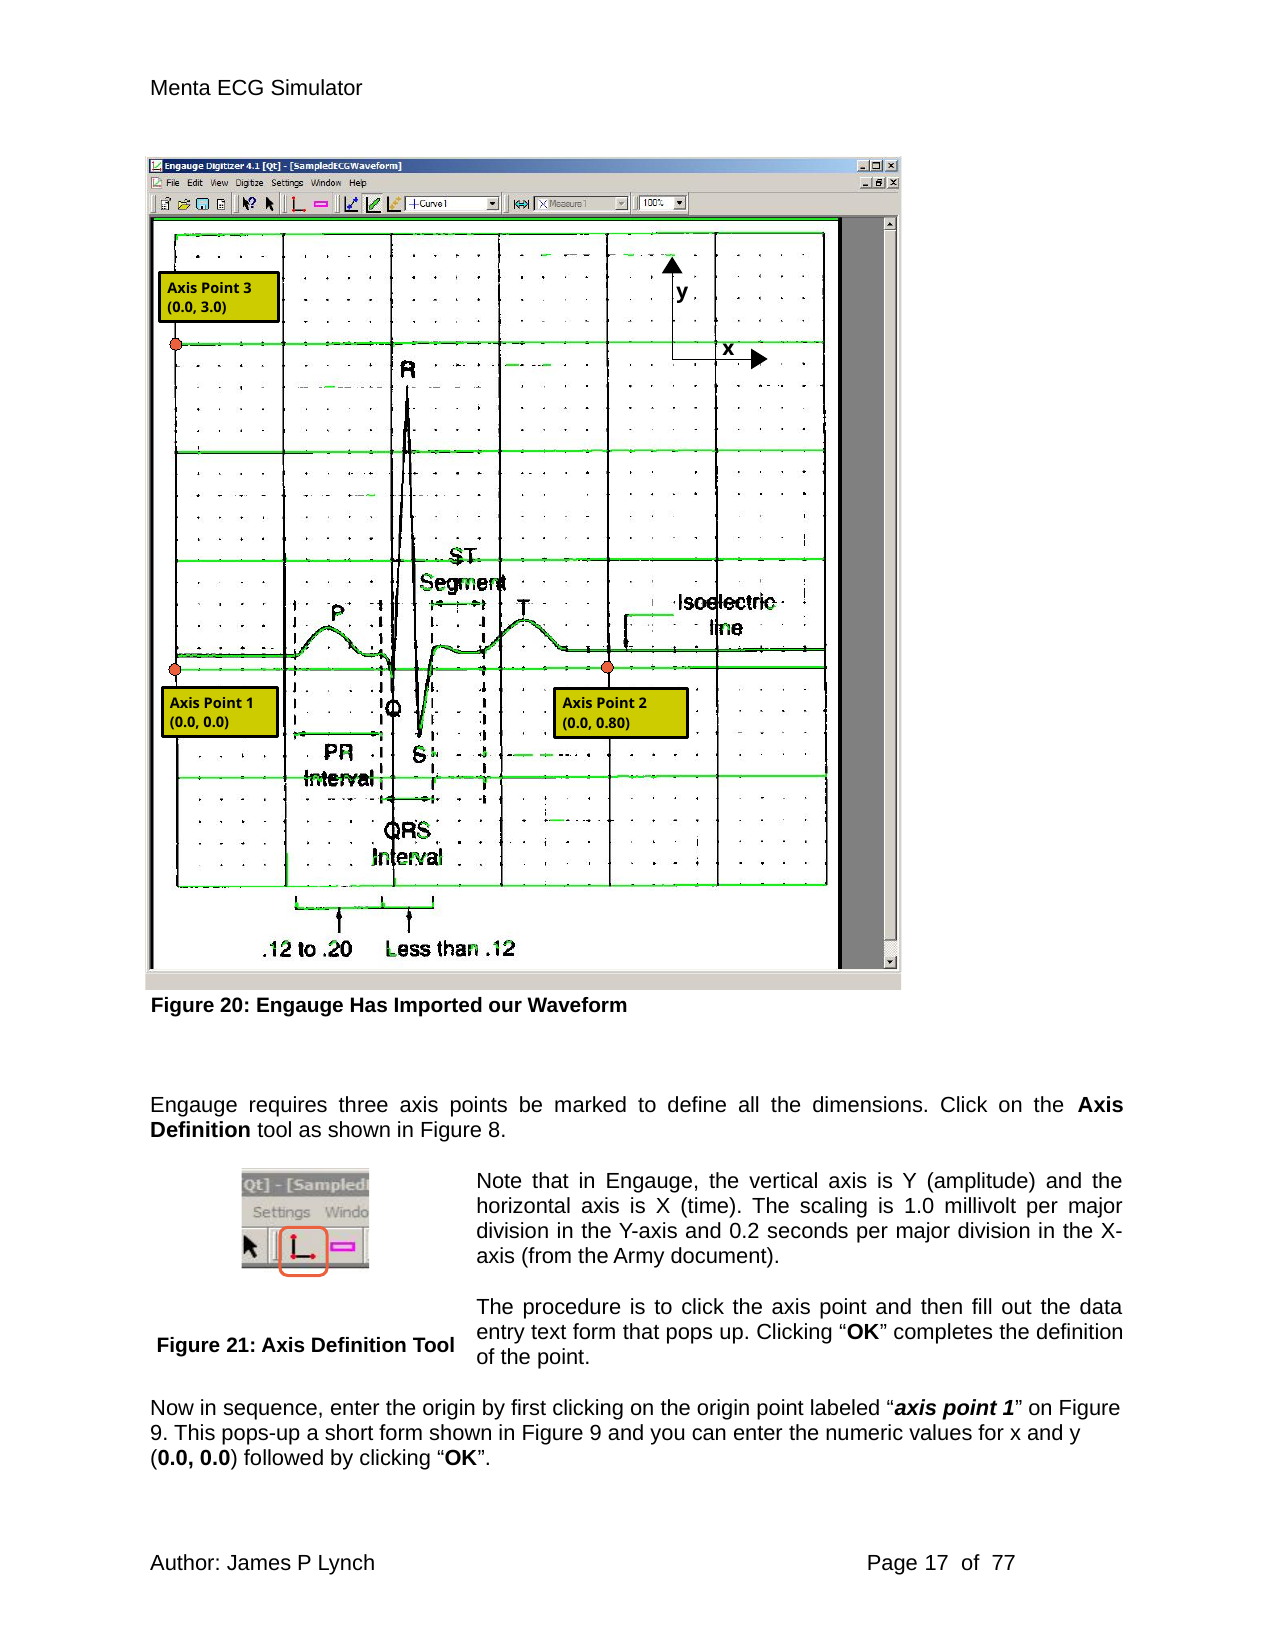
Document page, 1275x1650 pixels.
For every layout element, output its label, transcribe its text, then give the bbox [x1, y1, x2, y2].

text Now in sequence, enter the origin by first clicking on the origin point labeled “axis point 1” on Figure 9. This pops-up a short form shown in Figure 9 and you can enter the numeric values for x and y (0.0, 0.0) followed by clicking “OK”. [150, 1395, 1124, 1470]
text The procedure is to click the axis point and then fill out the data entry text form that pops up. Clicking “OK” completes the definition of the point. [150, 1294, 1124, 1369]
picture [241, 1168, 370, 1284]
text Figure 20: Engauge Has Imported our Waveform [151, 993, 1055, 1017]
text Engauge requires three axis points be marked to define all the dimensions. Click on the Axis Definition tool as shown in Figure 8. [150, 1092, 1124, 1143]
picture [145, 156, 902, 990]
text Note that in Engauge, the vertical axis is Y (amplitude) and the horizontal axis is X (time). The scaling is 1.0 millivolt per major division in the Y-axis and 0.2 seconds per major division in the X-axis (from the Army document). [476, 1168, 1124, 1269]
text Figure 21: Axis Definition Tool [156, 1333, 476, 1357]
